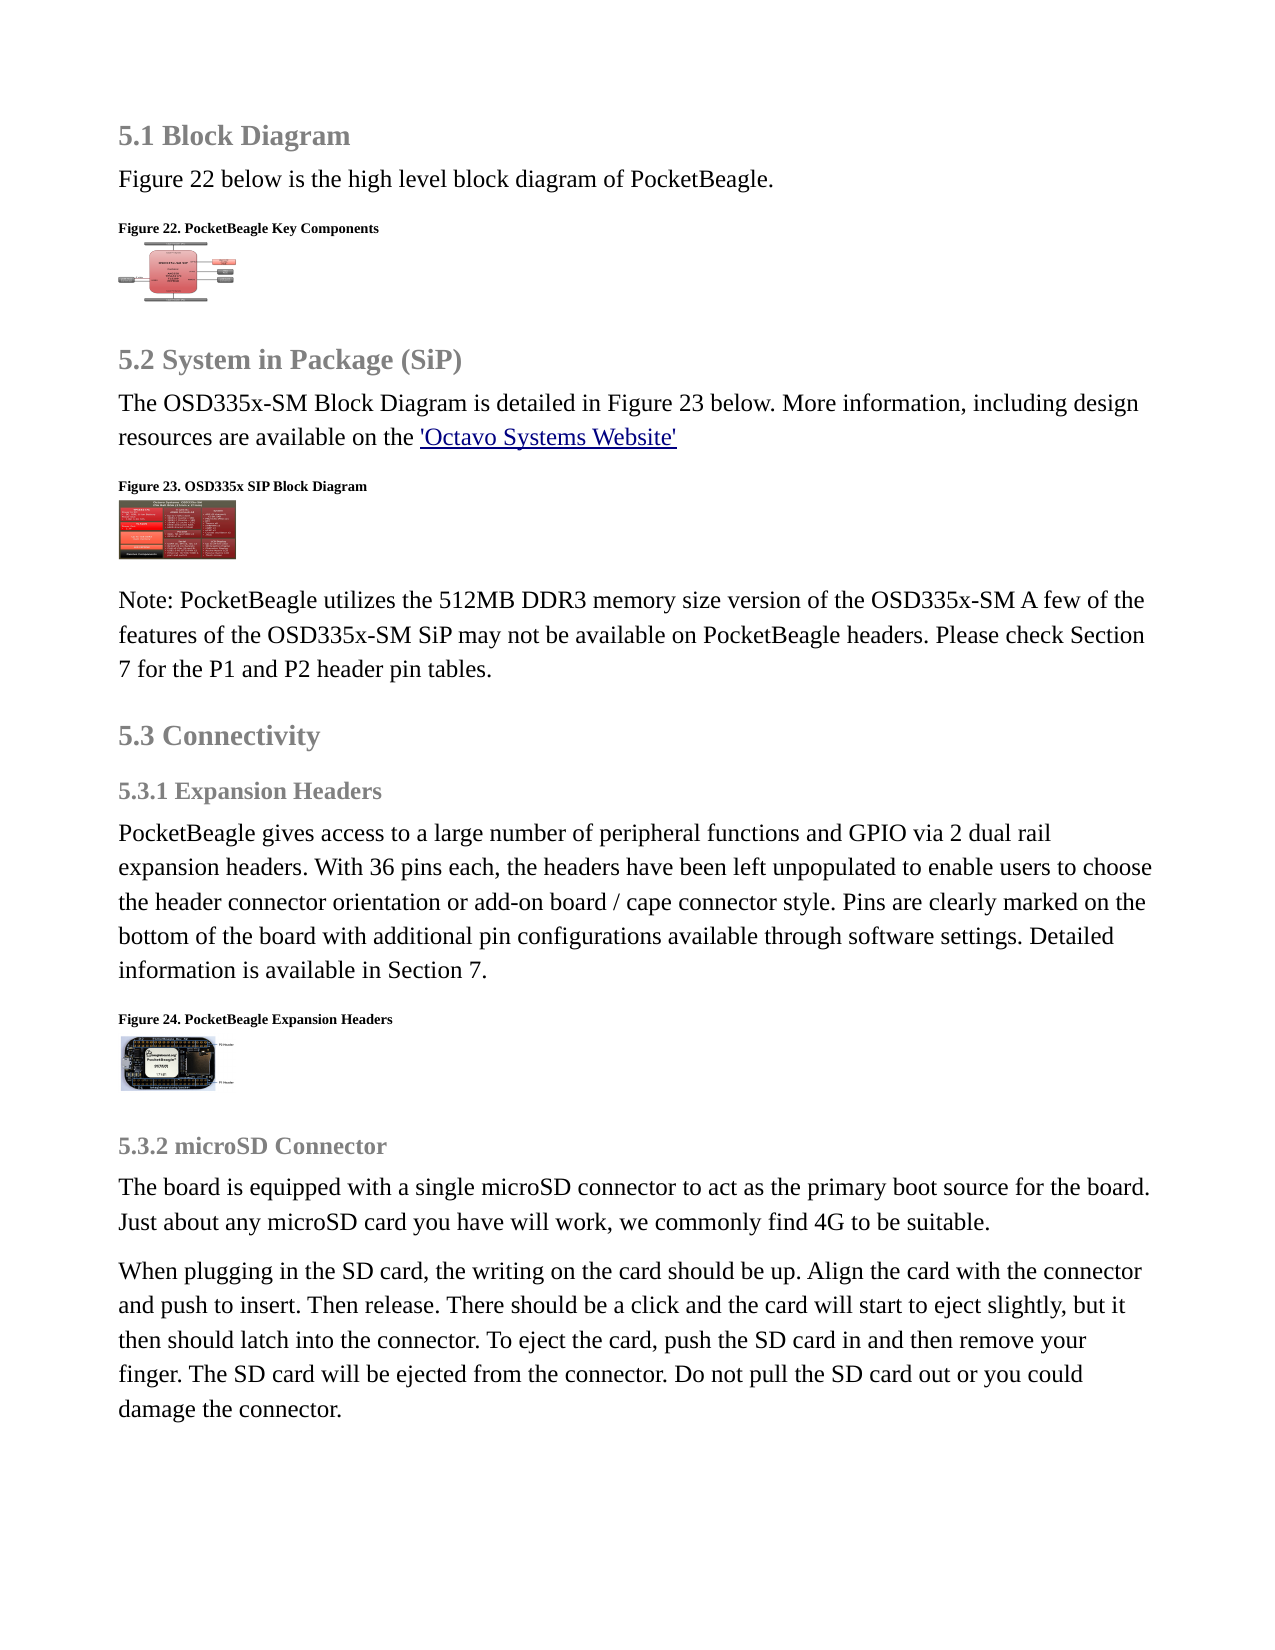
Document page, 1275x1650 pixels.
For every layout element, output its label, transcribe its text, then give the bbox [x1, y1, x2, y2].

subtitle 5.2 System in Package (SiP) [118, 342, 1157, 375]
text The OSD335x-SM Block Diagram is detailed in Figure 23 below. More information, including design resources are available on the 'Octavo Systems Website' [118, 388, 1157, 451]
subtitle Figure 24. PocketBeagle Expansion Headers [118, 1011, 1157, 1028]
text When plugging in the SD card, the writing on the card should be up. Align the card with the connector and push to insert. Then release. There should be a click and the card will start to eject slightly, but it then should latch into the connector. To eject the card, push the SD card in and then remove your finger. The SD card will be ejected from the connector. Do not pull the SD card out or you could damage the connector. [118, 1256, 1157, 1423]
picture [118, 1033, 237, 1093]
subtitle Figure 23. OSD335x SIP Block Diagram [118, 478, 1157, 494]
subtitle 5.3.2 microSD Connector [118, 1131, 1157, 1160]
subtitle Figure 22. PocketBeagle Key Components [118, 219, 1157, 236]
text Figure 22 below is the high level block diagram of PocketBeagle. [118, 164, 1157, 193]
text Note: PocketBeagle utilizes the 512MB DDR3 memory size version of the OSD335x-SM A few of the features of the OSD335x-SM SiP may not be available on PocketBeagle headers. Please check Section 7 for the P1 and P2 header pin tables. [118, 585, 1157, 683]
text PocketBeagle gives access to a large number of peripheral functions and GPIO via 2 dual rail expansion headers. With 36 pins each, the headers have been left unpopulated to enable users to choose the header connector orientation or add-on board / cape connector style. Pins are clearly marked on the bottom of the board with additional pin configurations available through software settings. Detailed information is available in Section 7. [118, 818, 1157, 984]
picture [118, 242, 237, 302]
subtitle 5.1 Block Diagram [118, 118, 1157, 152]
subtitle 5.3.1 Expansion Headers [118, 776, 1157, 805]
picture [118, 500, 237, 560]
text The board is equipped with a single microSD connector to act as the primary boot source for the board. Just about any microSD card you have will work, we commonly find 4G to be suitable. [118, 1172, 1157, 1236]
subtitle 5.3 Connectivity [118, 718, 1157, 751]
